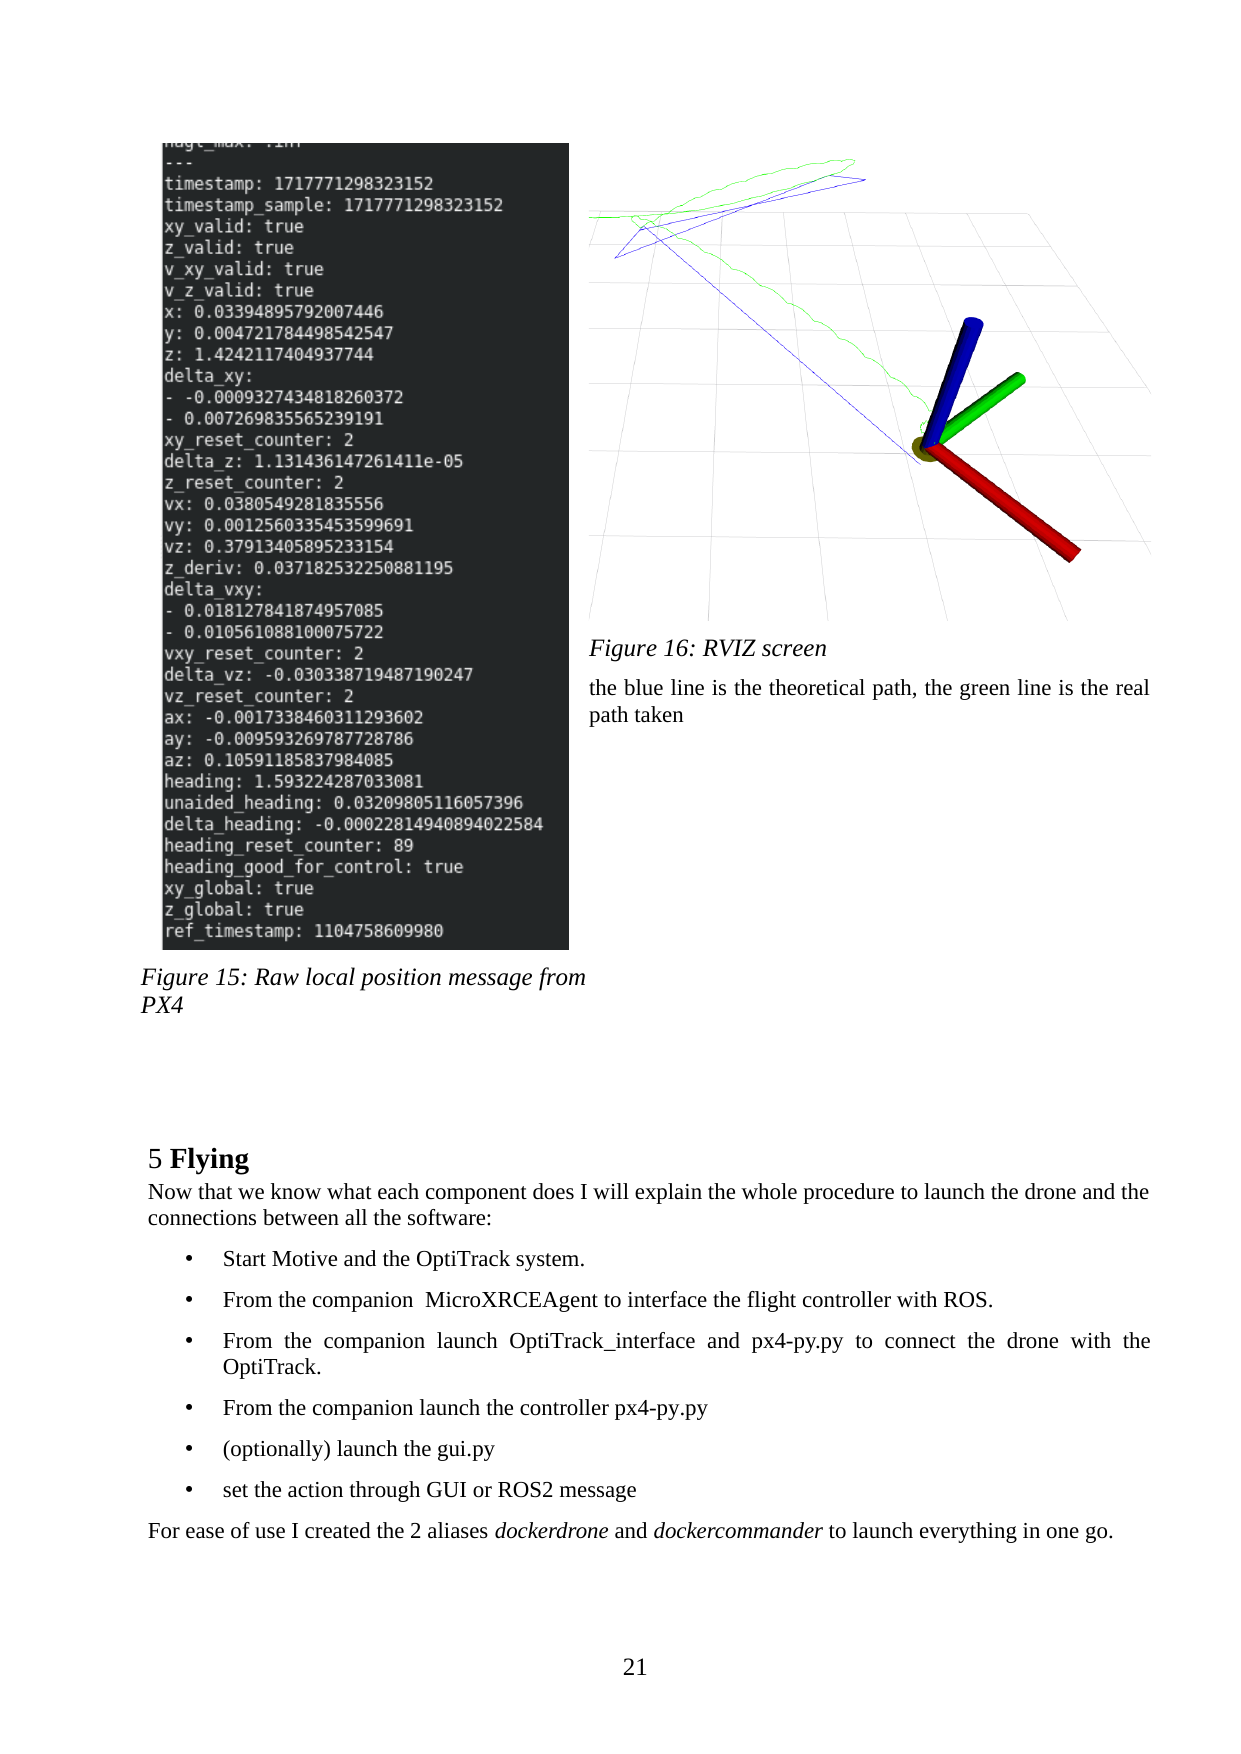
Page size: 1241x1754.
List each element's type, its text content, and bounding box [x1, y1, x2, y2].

list the blue line is the theoretical path, the green line is the real path taken [589, 674, 1151, 727]
list For ease of use I created the 2 aliases dockerdrone and dockercommander to launch everything in one go. [148, 1517, 1152, 1543]
list set the action through GUI or ROS2 message [185, 1476, 1152, 1503]
list From the companion launch OptiTrack_interface and px4-py.py to connect the drone with the OptiTrack. [185, 1327, 1152, 1380]
list From the companion MicroXRCEAgent to interface the flight controller with ROS. [185, 1286, 1152, 1312]
list Figure 15: Raw local position message from PX4 [141, 143, 589, 1019]
list Start Motive and the OptiTrack system. [185, 1245, 1152, 1272]
list Now that we know what each component does I will explain the whole procedure to launch the drone and the connections between all the software: [148, 1178, 1152, 1231]
list From the companion launch the controller px4-py.py [185, 1394, 1152, 1421]
picture [160, 143, 569, 950]
picture [588, 143, 1152, 621]
list Figure 16: RVIZ screen [589, 621, 1151, 662]
subtitle 5 Flying [148, 1141, 1152, 1175]
list (optionally) launch the gui.py [185, 1435, 1152, 1462]
